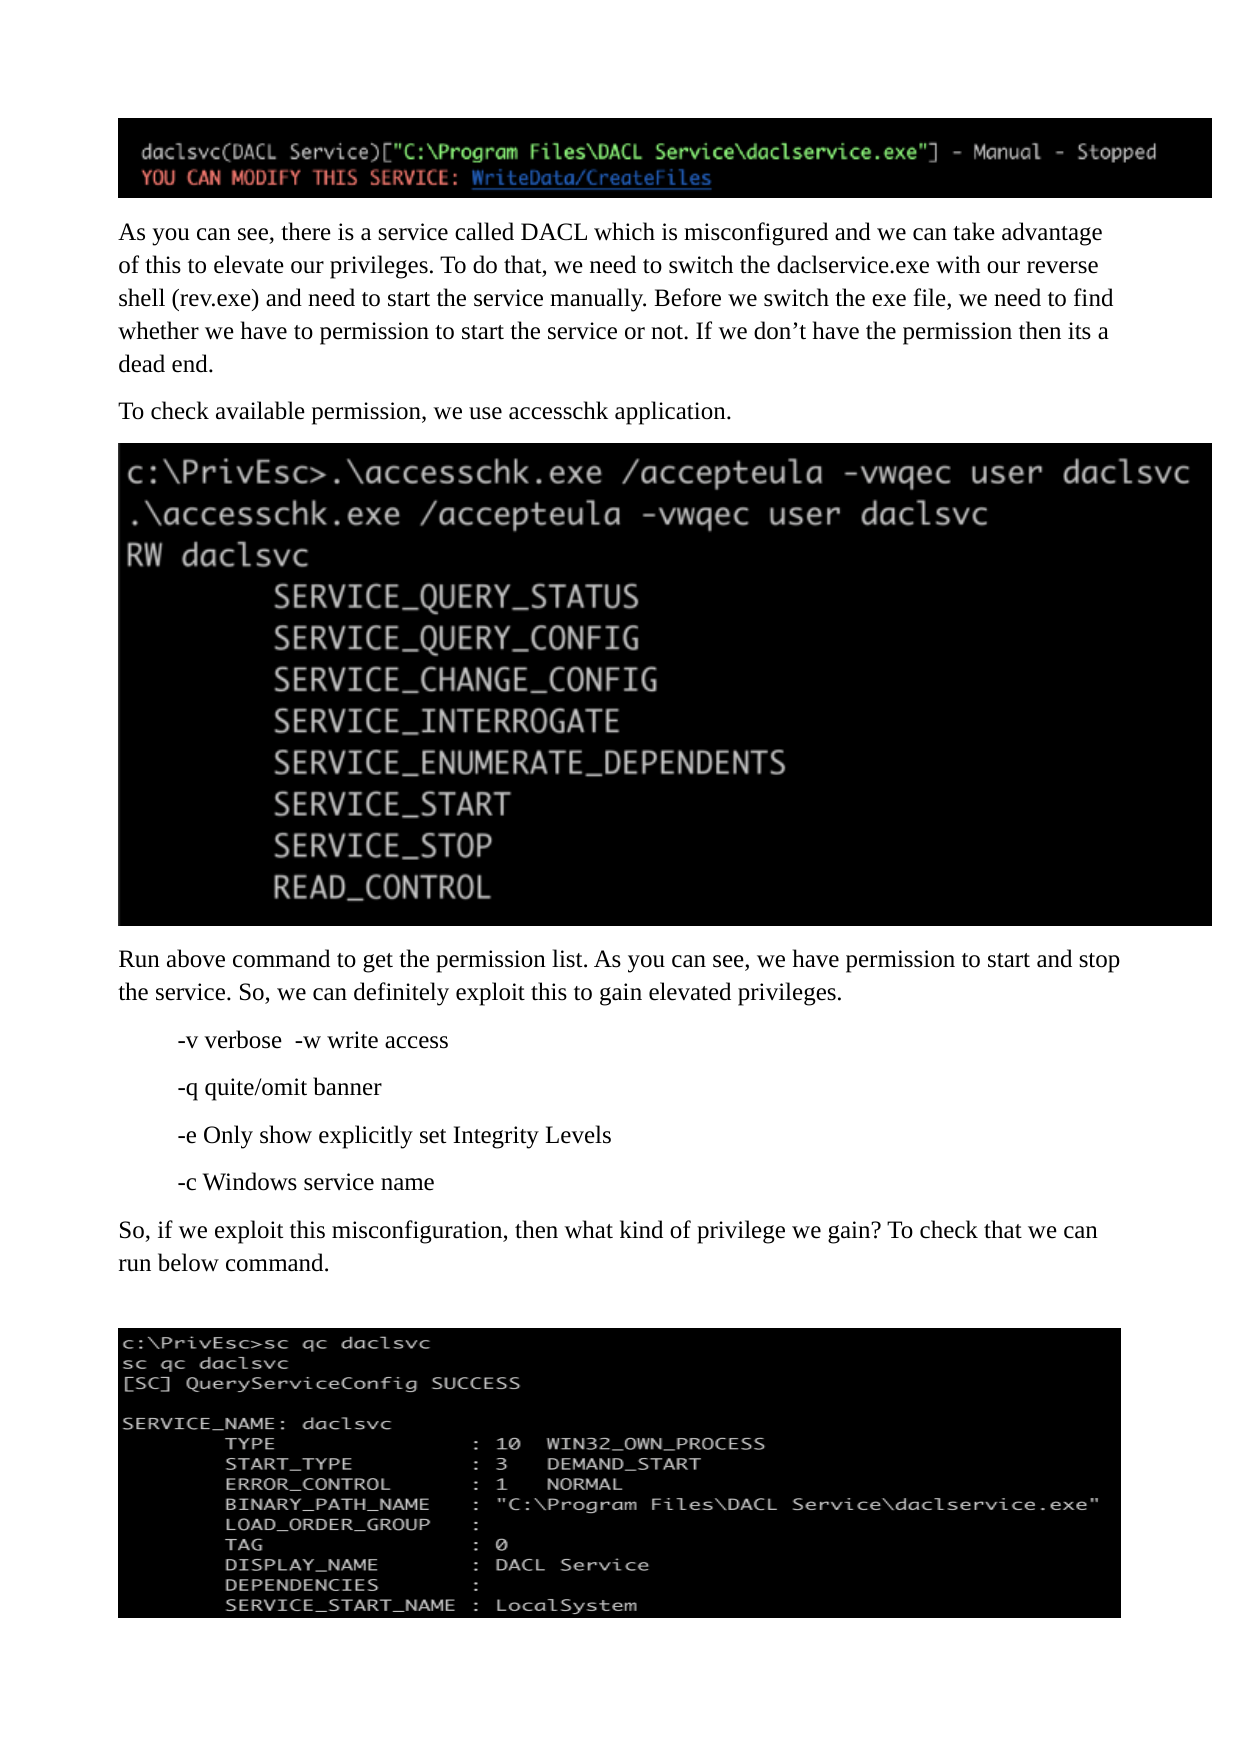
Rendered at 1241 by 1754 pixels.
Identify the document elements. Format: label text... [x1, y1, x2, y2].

text -c Windows service name [177, 1167, 1063, 1196]
text -e Only show explicitly set Integrity Levels [177, 1120, 1063, 1149]
text -v verbose -w write access [177, 1025, 1063, 1053]
text -q quite/omit banner [177, 1072, 1063, 1101]
text Run above command to get the permission list. As you can see, we have permission to start and stop the service. So, we can definitely exploit this to gain elevated privileges. [118, 944, 1122, 1006]
picture [118, 118, 1212, 198]
text As you can see, there is a service called DACL which is misconfigured and we can take advantage of this to elevate our privileges. To do that, we need to switch the daclservice.exe with our reverse shell (rev.exe) and need to start the service manually. Before we switch the exe file, we need to find whether we have to permission to start the service or not. If we don’t have the permission then its a dead end. [118, 217, 1122, 377]
picture [118, 443, 1212, 926]
text So, if we exploit this misconfiguration, then what kind of privilege we gain? To check that we can run below command. [118, 1215, 1122, 1277]
text To check available permission, we use accesschk application. [118, 396, 1122, 425]
picture [118, 1328, 1121, 1618]
